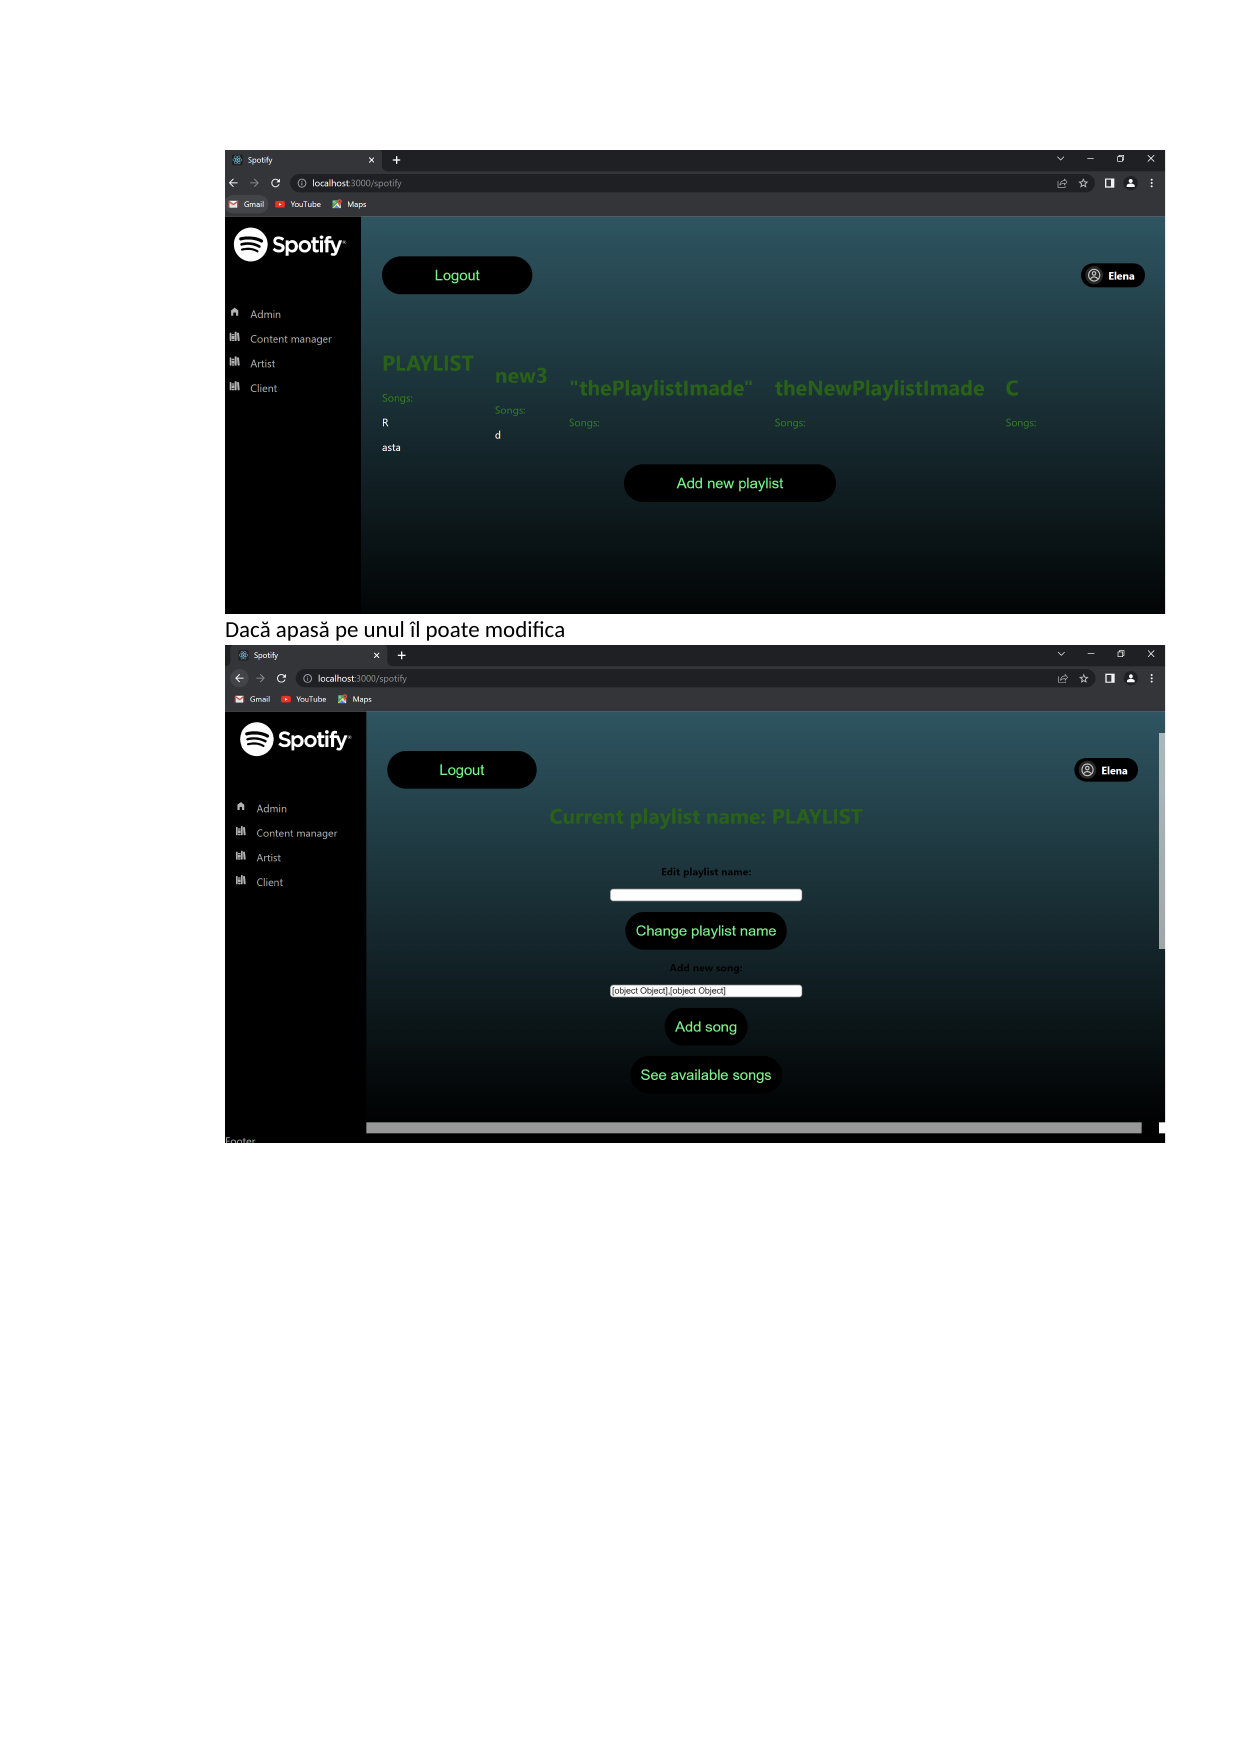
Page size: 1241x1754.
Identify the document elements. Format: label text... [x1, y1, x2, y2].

list Dacă apasă pe unul îl poate modifica [225, 615, 1090, 643]
